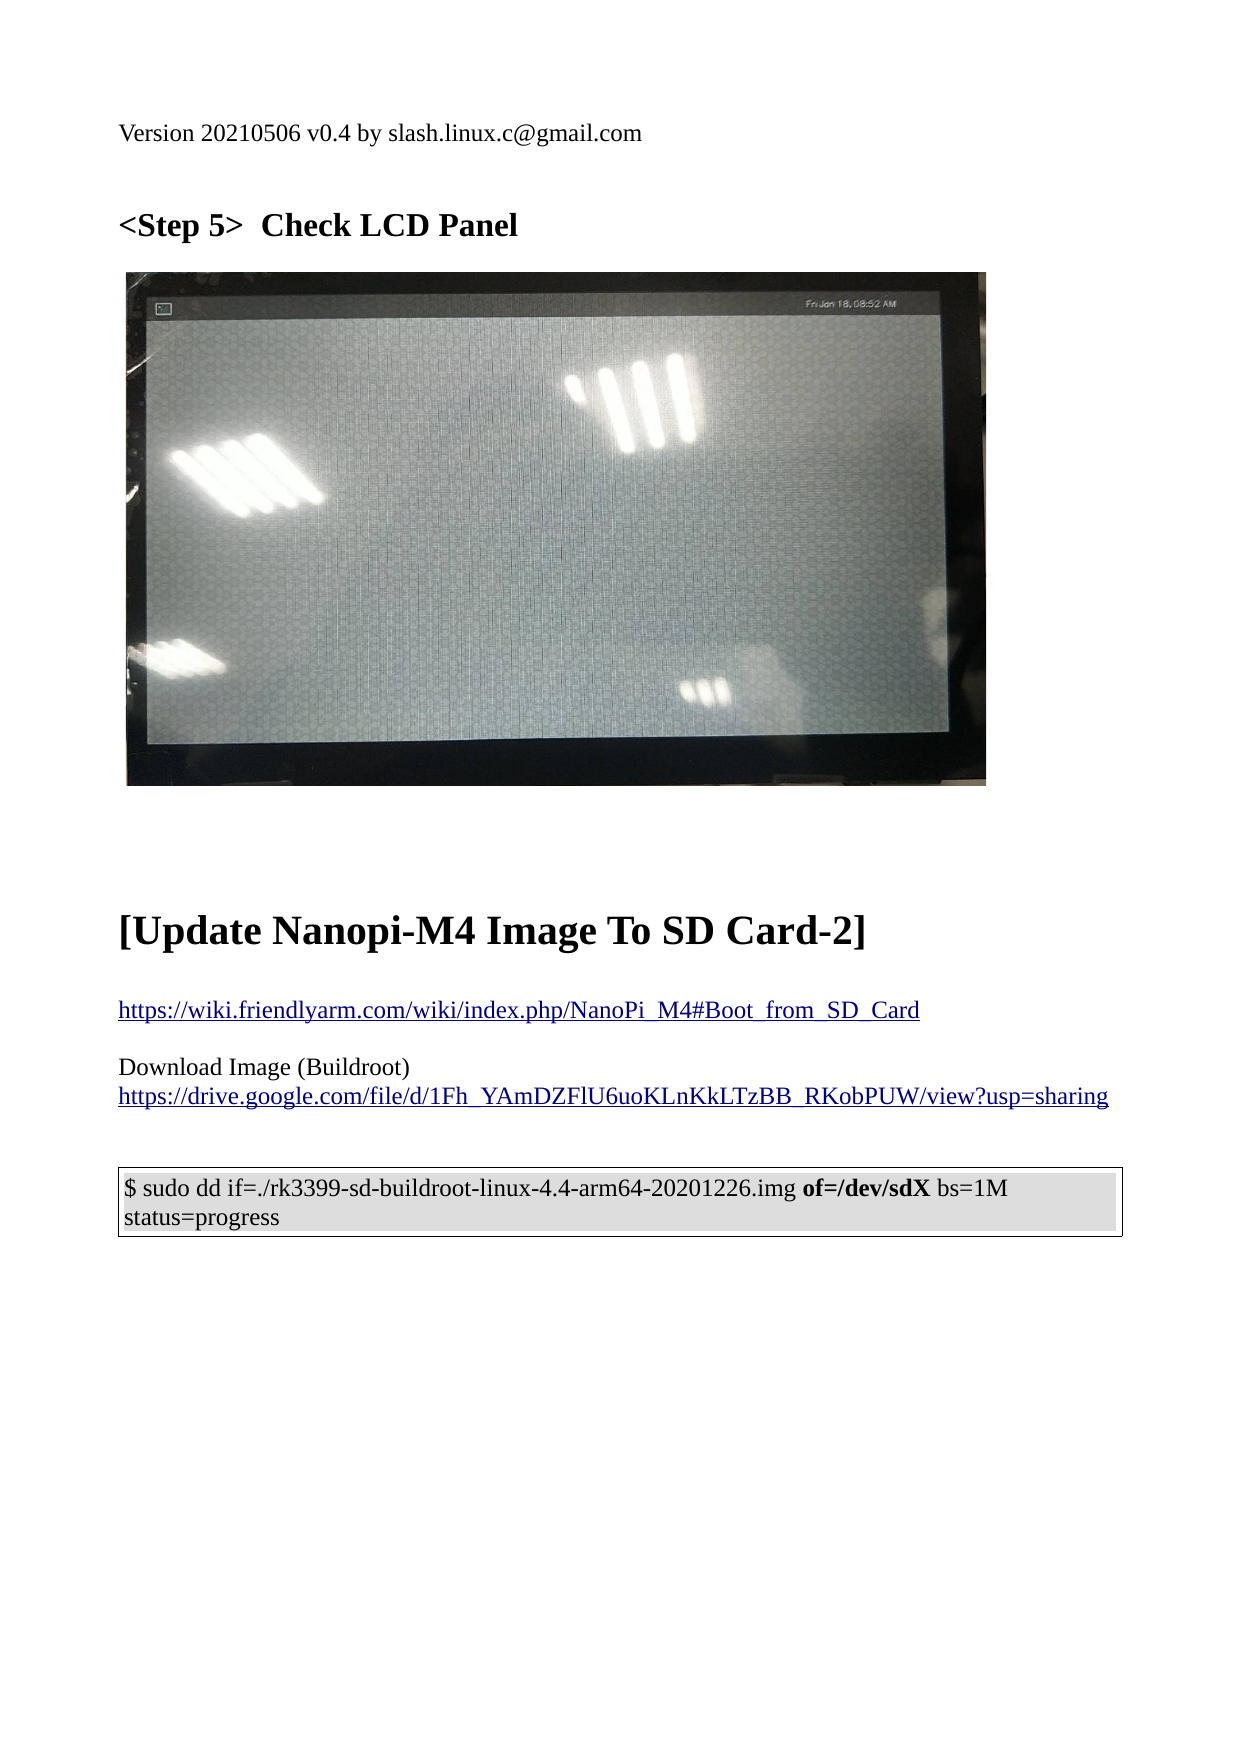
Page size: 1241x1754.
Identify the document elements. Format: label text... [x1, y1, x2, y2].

picture [125, 272, 987, 786]
text https://wiki.friendlyarm.com/wiki/index.php/NanoPi_M4#Boot_from_SD_Card [118, 995, 1122, 1023]
table_header $ sudo dd if=./rk3399-sd-buildroot-linux-4.4-arm64-20201226.img of=/dev/sdX bs=1M status=progress [119, 1168, 1122, 1236]
subtitle [Update Nanopi-M4 Image To SD Card-2] [118, 906, 1122, 953]
text Download Image (Buildroot) [118, 1052, 1122, 1081]
text https://drive.google.com/file/d/1Fh_YAmDZFlU6uoKLnKkLTzBB_RKobPUW/view?usp=sharing [118, 1081, 1122, 1110]
text <Step 5> Check LCD Panel [118, 205, 1122, 243]
